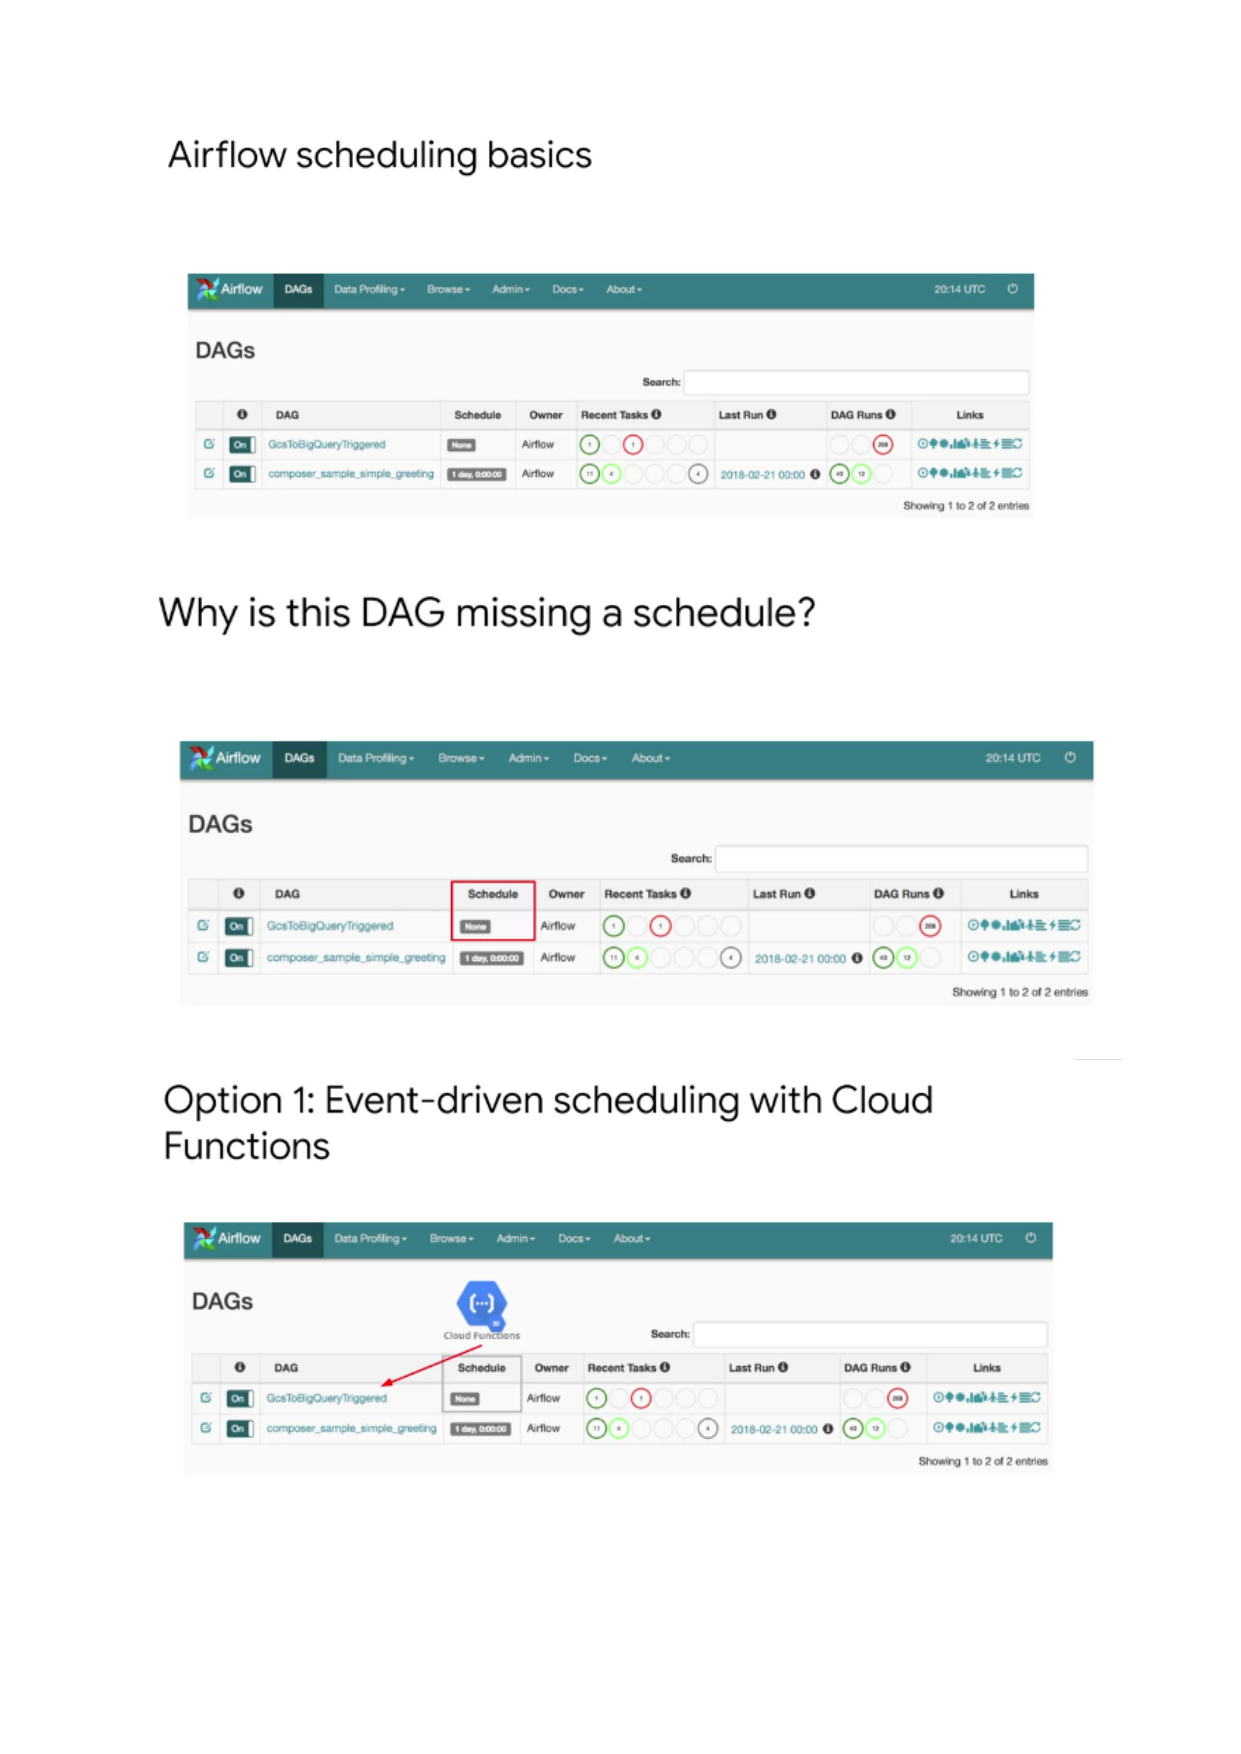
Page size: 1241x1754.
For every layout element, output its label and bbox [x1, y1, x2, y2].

picture [118, 571, 1123, 1031]
picture [118, 1059, 1123, 1494]
picture [118, 118, 1123, 543]
